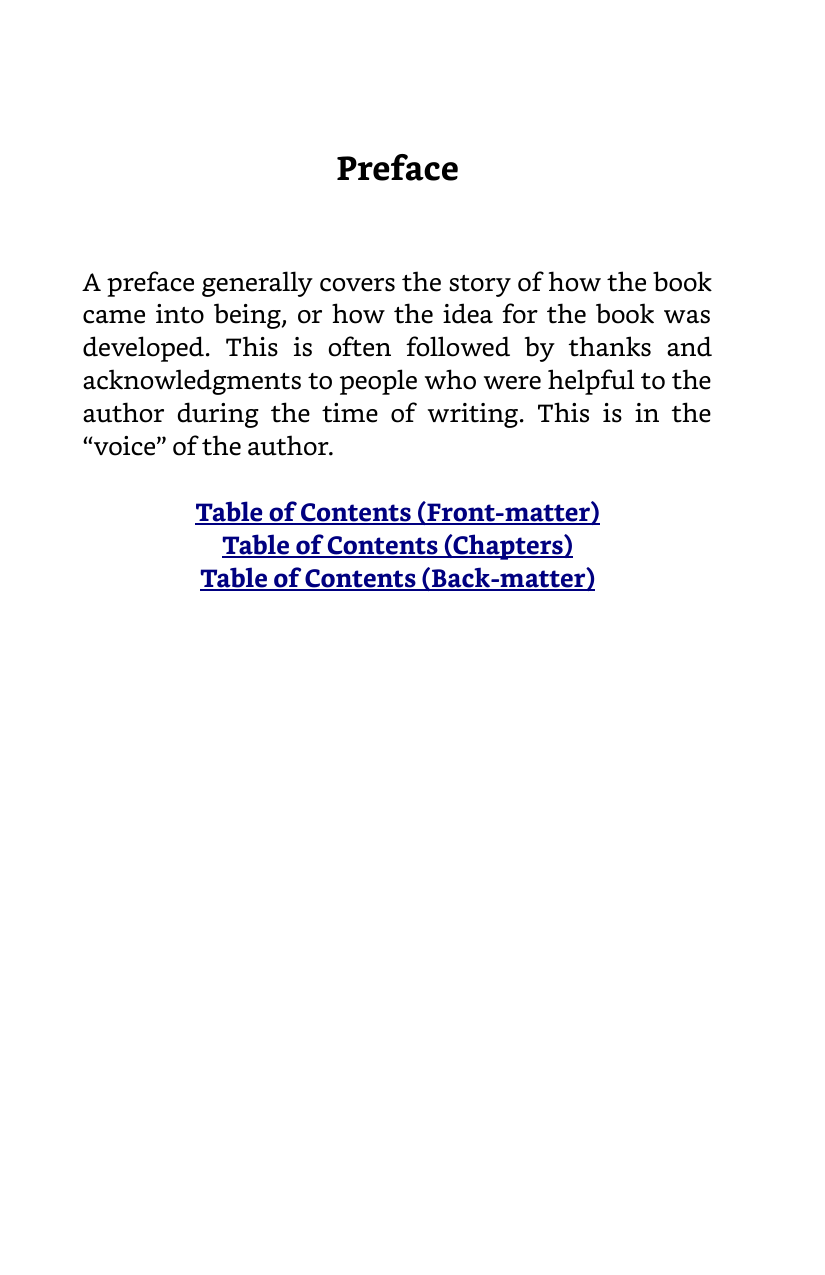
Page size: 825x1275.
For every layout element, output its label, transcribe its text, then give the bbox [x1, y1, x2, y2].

subtitle Preface [82, 146, 712, 189]
text Table of Contents (Back-matter) [82, 561, 712, 594]
text A preface generally covers the story of how the book came into being, or how the idea for the book was developed. This is often followed by thanks and acknowledgments to people who were helpful to the author during the time of writing. This is in the “voice” of the author. [82, 264, 712, 462]
text Table of Contents (Front-matter) [82, 495, 712, 528]
text Table of Contents (Chapters) [82, 528, 712, 561]
